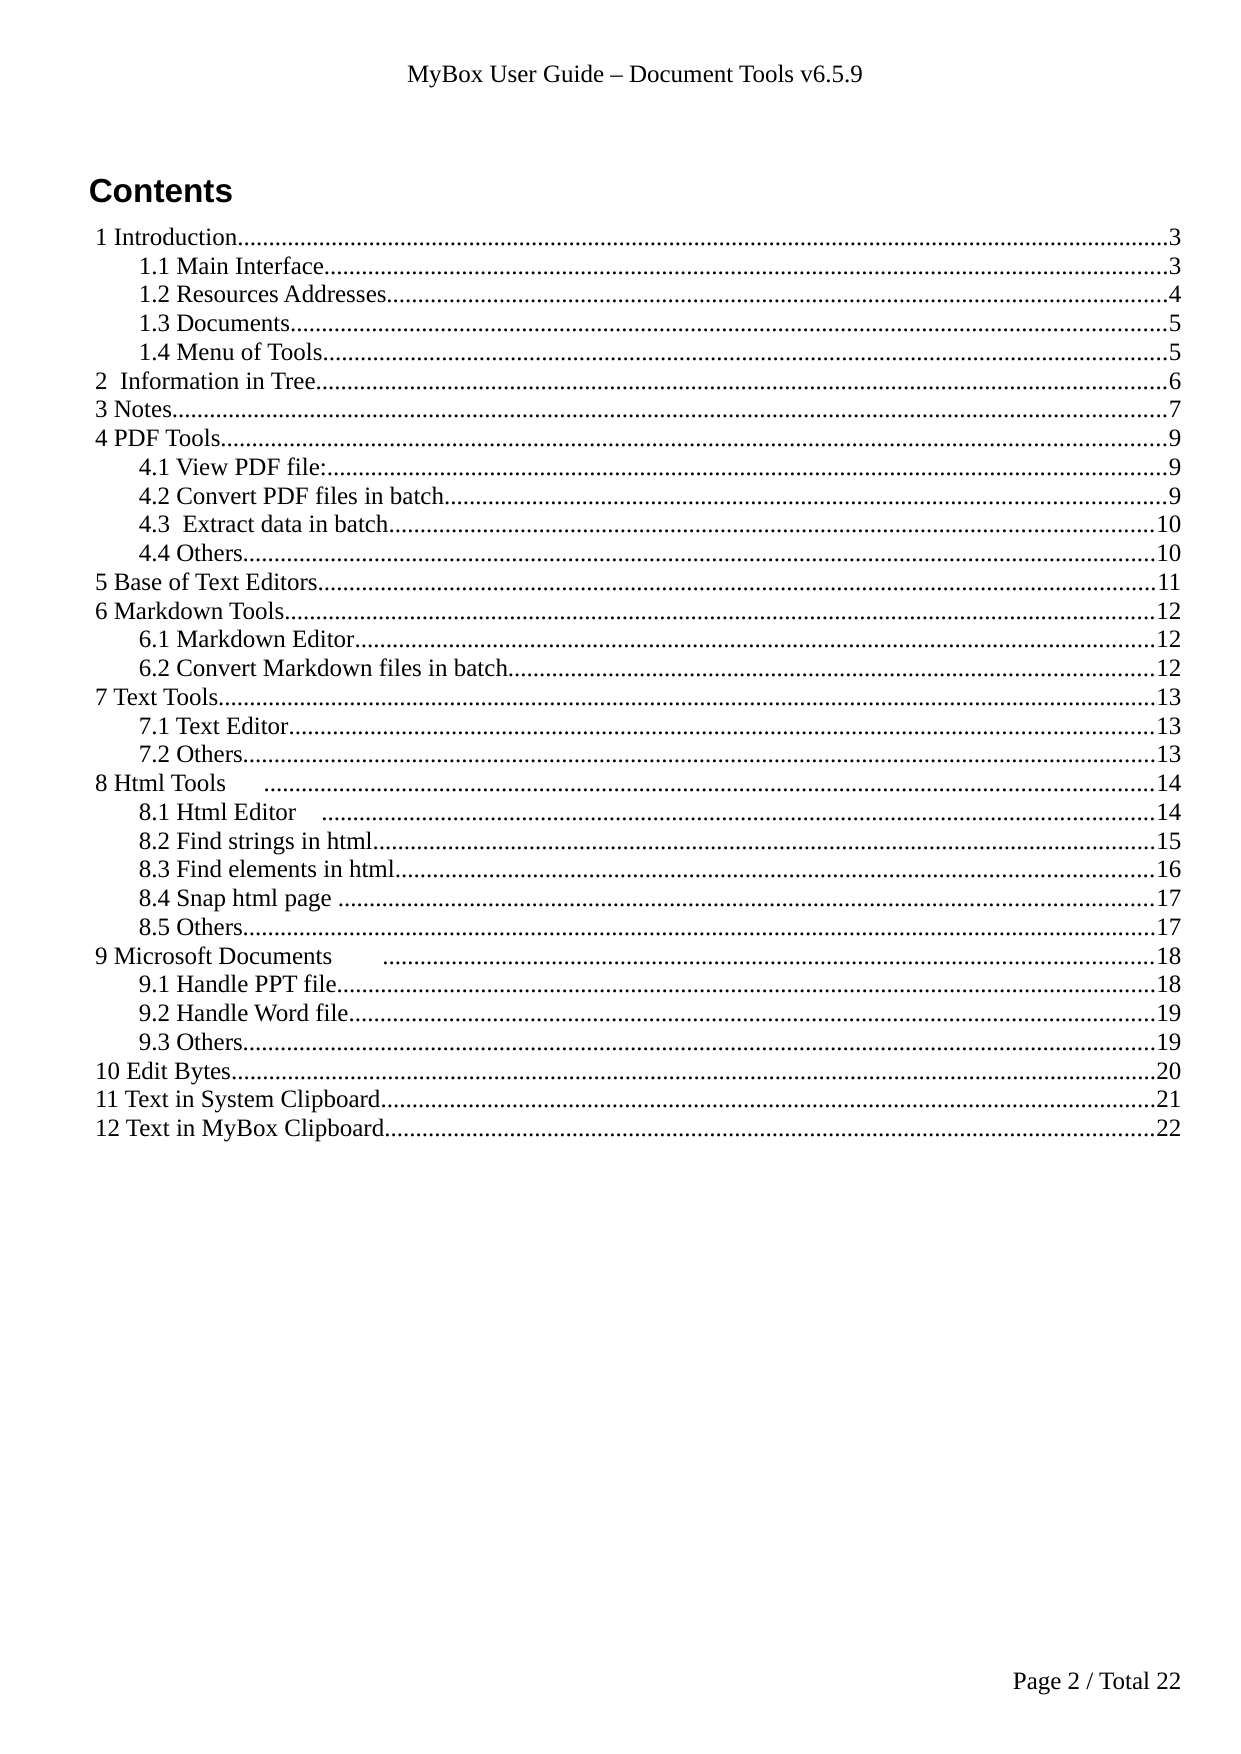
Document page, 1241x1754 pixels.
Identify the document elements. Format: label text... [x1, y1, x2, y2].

text 2 Information in Tree 6 [88, 366, 1181, 394]
text 6.1 Markdown Editor 12 [132, 624, 1181, 653]
text 7.1 Text Editor 13 [132, 711, 1181, 739]
text 8.3 Find elements in html 16 [132, 854, 1181, 883]
text 7 Text Tools 13 [88, 682, 1181, 711]
text 1 Introduction 3 [88, 222, 1181, 251]
text 8.2 Find strings in html 15 [132, 826, 1181, 854]
text 7.2 Others 13 [132, 739, 1181, 768]
text 3 Notes 7 [88, 394, 1181, 423]
text 10 Edit Bytes 20 [88, 1056, 1181, 1084]
text 9.3 Others 19 [132, 1027, 1181, 1056]
text 4.3 Extract data in batch 10 [132, 509, 1181, 538]
text 8.1 Html Editor 14 [132, 797, 1181, 826]
text 5 Base of Text Editors 11 [88, 567, 1181, 596]
text 4 PDF Tools 9 [88, 423, 1181, 452]
text 8.4 Snap html page 17 [132, 883, 1181, 912]
text 9.2 Handle Word file 19 [132, 998, 1181, 1027]
text 8 Html Tools 14 [88, 768, 1181, 797]
text 4.2 Convert PDF files in batch 9 [132, 481, 1181, 509]
text 1.2 Resources Addresses 4 [132, 279, 1181, 308]
text 4.1 View PDF file: 9 [132, 452, 1181, 481]
text 1.3 Documents 5 [132, 308, 1181, 337]
text 9 Microsoft Documents 18 [88, 941, 1181, 969]
text 12 Text in MyBox Clipboard 22 [88, 1113, 1181, 1142]
text 4.4 Others 10 [132, 538, 1181, 567]
text 1.1 Main Interface 3 [132, 251, 1181, 279]
text 6 Markdown Tools 12 [88, 596, 1181, 624]
text 8.5 Others 17 [132, 912, 1181, 941]
text 11 Text in System Clipboard 21 [88, 1084, 1181, 1113]
text 1.4 Menu of Tools 5 [132, 337, 1181, 366]
text 9.1 Handle PPT file 18 [132, 969, 1181, 998]
subtitle Contents [88, 171, 1181, 209]
text 6.2 Convert Markdown files in batch 12 [132, 653, 1181, 682]
